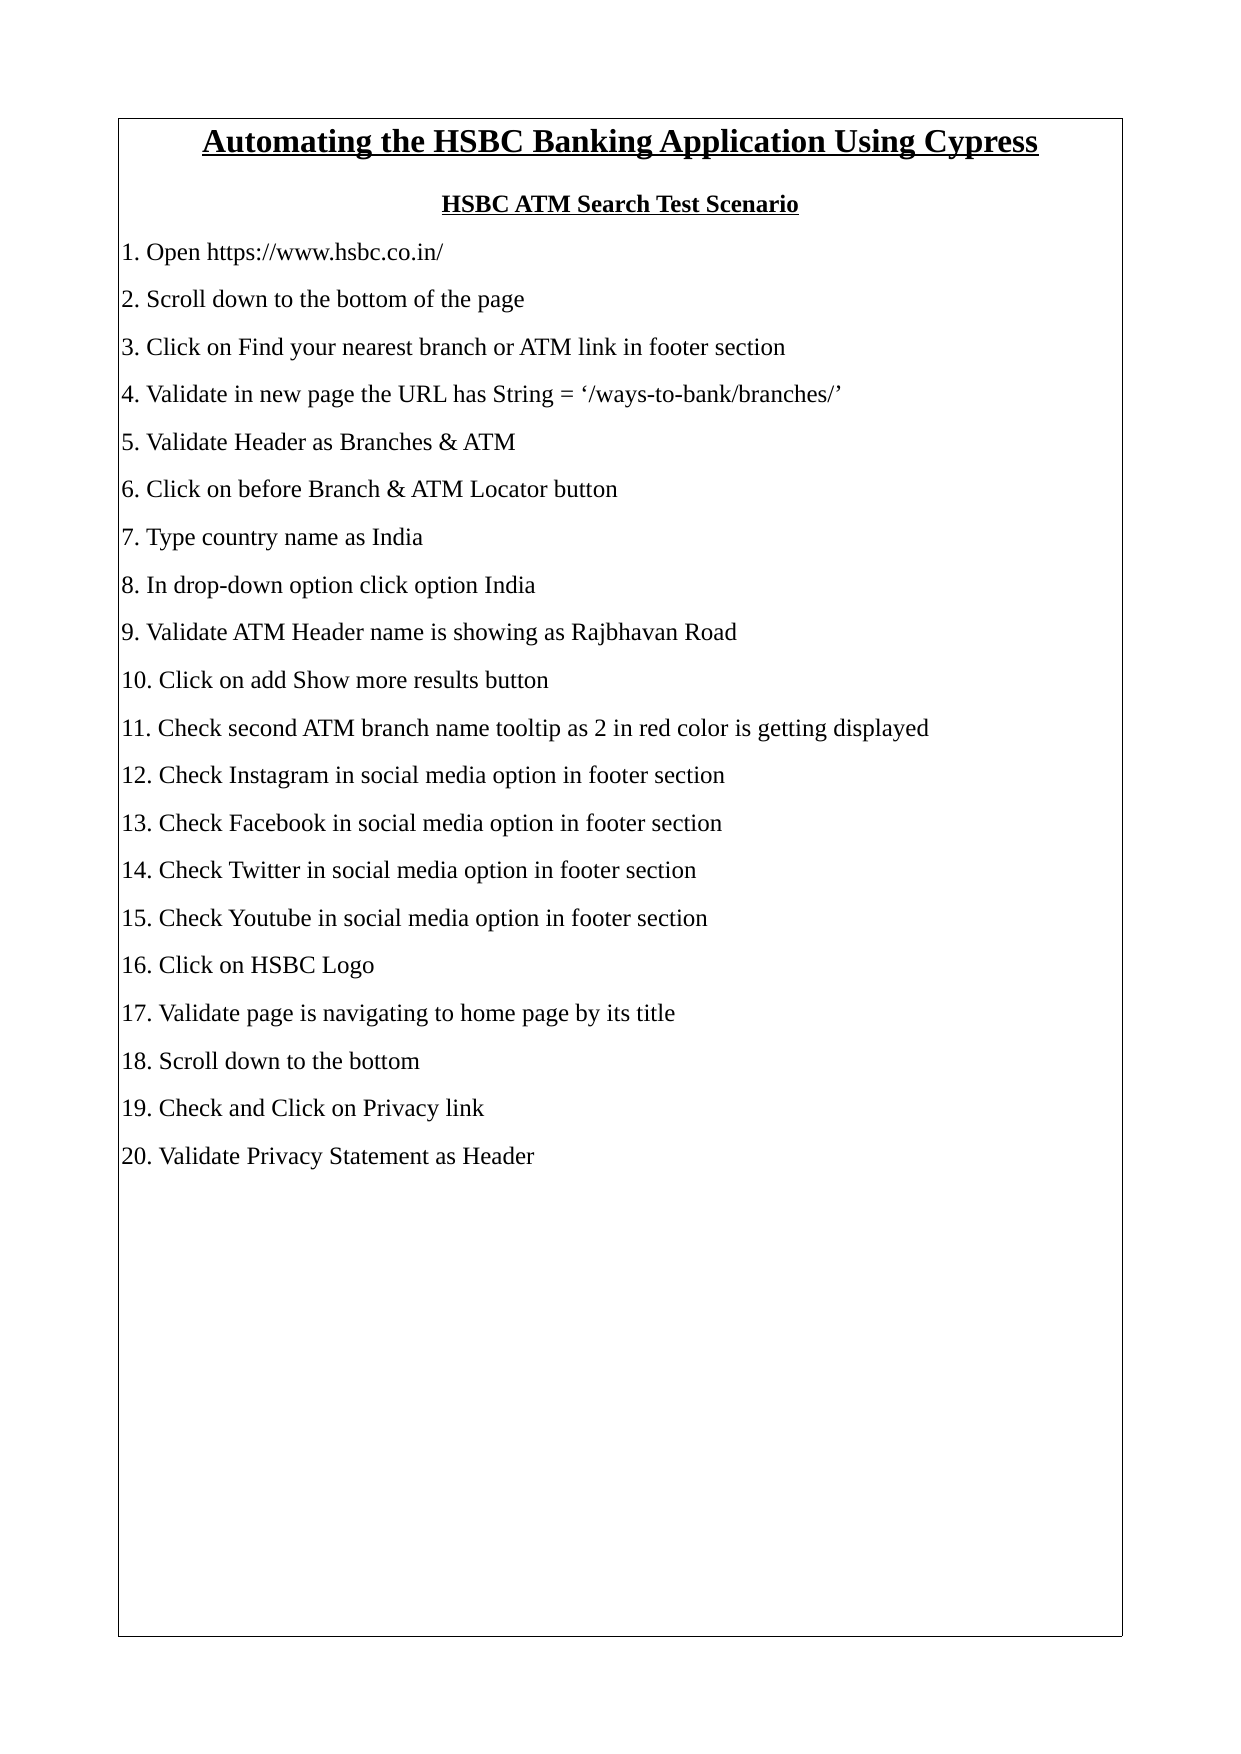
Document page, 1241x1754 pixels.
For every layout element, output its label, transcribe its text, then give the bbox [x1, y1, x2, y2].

text 17. Validate page is navigating to home page by its title [121, 998, 1119, 1027]
text 15. Check Youtube in social media option in footer section [121, 903, 1119, 932]
text 14. Check Twitter in social media option in footer section [121, 855, 1119, 884]
text 19. Check and Click on Privacy link [121, 1093, 1119, 1122]
text 16. Click on HSBC Logo [121, 951, 1119, 979]
text 18. Scroll down to the bottom [121, 1046, 1119, 1074]
text 1. Open https://www.hsbc.co.in/ [121, 237, 1119, 265]
text 5. Validate Header as Branches & ATM [121, 427, 1119, 456]
text 4. Validate in new page the URL has String = ‘/ways-to-bank/branches/’ [121, 379, 1119, 408]
text 9. Validate ATM Header name is showing as Rajbhavan Road [121, 617, 1119, 646]
text 3. Click on Find your nearest branch or ATM link in footer section [121, 332, 1119, 361]
text 7. Type country name as India [121, 522, 1119, 551]
text 8. In drop-down option click option India [121, 570, 1119, 598]
text HSBC ATM Search Test Scenario [121, 189, 1119, 218]
text 13. Check Facebook in social media option in footer section [121, 808, 1119, 837]
text 12. Check Instagram in social media option in footer section [121, 760, 1119, 789]
text 2. Scroll down to the bottom of the page [121, 284, 1119, 313]
text 6. Click on before Branch & ATM Locator button [121, 474, 1119, 503]
text 10. Click on add Show more results button [121, 665, 1119, 694]
text 20. Validate Privacy Statement as Header [121, 1141, 1119, 1170]
text 11. Check second ATM branch name tooltip as 2 in red color is getting displayed [121, 713, 1119, 741]
